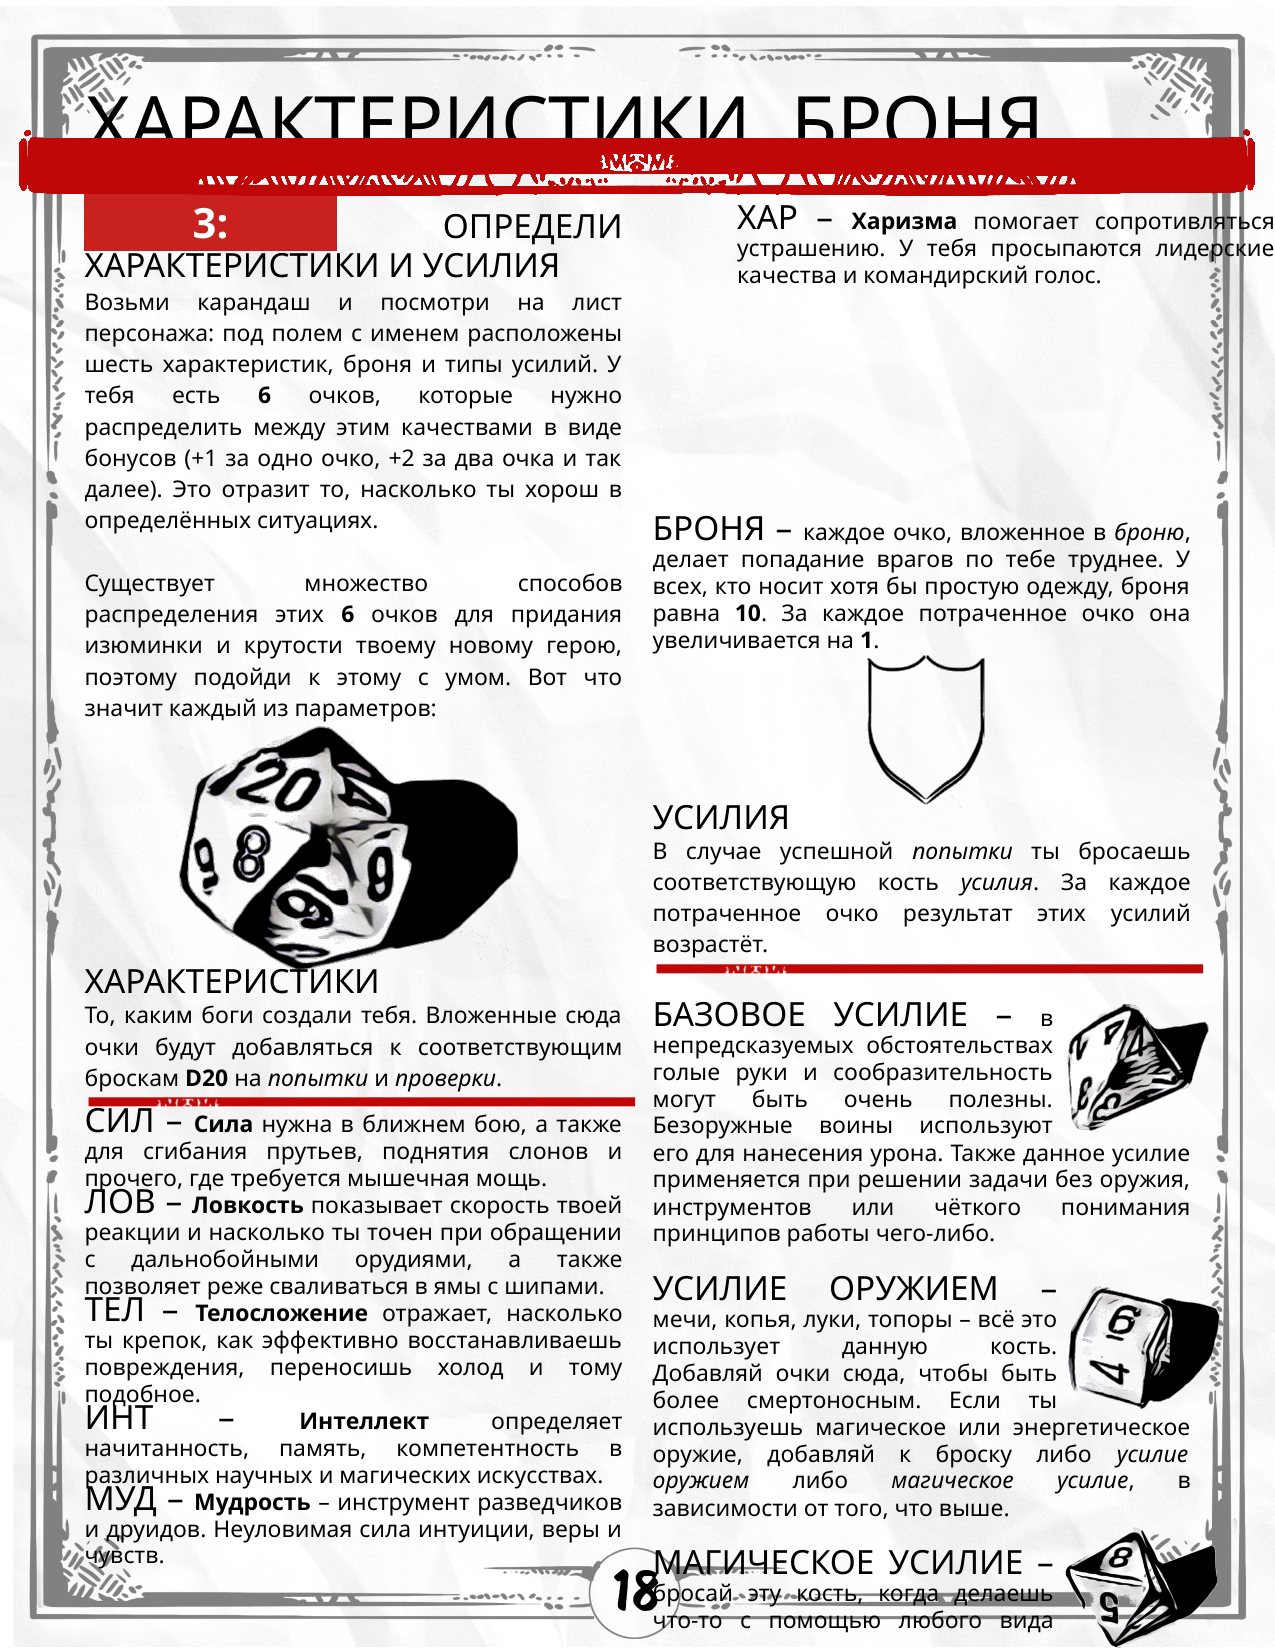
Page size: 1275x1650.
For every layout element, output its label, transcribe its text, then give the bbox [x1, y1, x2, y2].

text ИНТ – Интеллект определяет начитанность, память, компетентность в различных научных и магических искусствах. [84, 1407, 622, 1488]
text ХАР – Харизма помогает сопротивляться устрашению. У тебя просыпаются лидерские качества и командирский голос. [737, 203, 1275, 289]
text БРОНЯ – каждое очко, вложенное в броню, делает попадание врагов по тебе труднее. У всех, кто носит хотя бы простую одежду, броня равна 10. За каждое потраченное очко она увеличивается на 1. [652, 519, 1191, 653]
picture [0, 6, 1275, 1650]
text Возьми карандаш и посмотри на лист персонажа: под полем с именем расположены шесть характеристик, броня и типы усилий. У тебя есть 6 очков, которые нужно распределить между этим качествами в виде бонусов (+1 за одно очко, +2 за два очка и так далее). Это отразит то, насколько ты хорош в определённых ситуациях. [84, 286, 622, 536]
text ТЕЛ – Телосложение отражает, насколько ты крепок, как эффективно восстанавливаешь повреждения, переносишь холод и тому подобное. [84, 1299, 622, 1407]
text МУД – Мудрость – инструмент разведчиков и друидов. Неуловимая сила интуиции, веры и чувств. [84, 1488, 622, 1569]
text То, каким боги создали тебя. Вложенные сюда очки будут добавляться к соответствующим броскам D20 на попытки и проверки. [84, 999, 622, 1092]
subtitle 3: ОПРЕДЕЛИ ХАРАКТЕРИСТИКИ И УСИЛИЯ [84, 208, 622, 286]
text ЛОВ – Ловкость показывает скорость твоей реакции и насколько ты точен при обращении с дальнобойными орудиями, а также позволяет реже сваливаться в ямы с шипами. [84, 1192, 622, 1299]
text УСИЛИЕ ОРУЖИЕМ – мечи, копья, луки, топоры – всё это использует данную кость. Добавляй очки сюда, чтобы быть более смертоносным. Если ты используешь магическое или энергетическое оружие, добавляй к броску либо усилие оружием либо магическое усилие, в зависимости от того, что выше. [652, 1278, 1191, 1521]
subtitle ХАРАКТЕРИСТИКИ [84, 972, 622, 999]
text В случае успешной попытки ты бросаешь соответствующую кость усилия. За каждое потраченное очко результат этих усилий возрастёт. [652, 835, 1191, 959]
text Существует множество способов распределения этих 6 очков для придания изюминки и крутости твоему новому герою, поэтому подойди к этому с умом. Вот что значит каждый из параметров: [84, 567, 622, 723]
subtitle УСИЛИЯ [652, 808, 1275, 835]
text БАЗОВОЕ УСИЛИЕ – в непредсказуемых обстоятельствах голые руки и сообразительность могут быть очень полезны. Безоружные воины используют его для нанесения урона. Также данное усилие применяется при решении задачи без оружия, инструментов или чёткого понимания принципов работы чего-либо. [652, 978, 1191, 1247]
text СИЛ – Сила нужна в ближнем бою, а также для сгибания прутьев, поднятия слонов и прочего, где требуется мышечная мощь. [84, 1111, 622, 1192]
text МАГИЧЕСКОЕ УСИЛИЕ – бросай эту кость, когда делаешь что-то с помощью любого вида [652, 1522, 1063, 1650]
